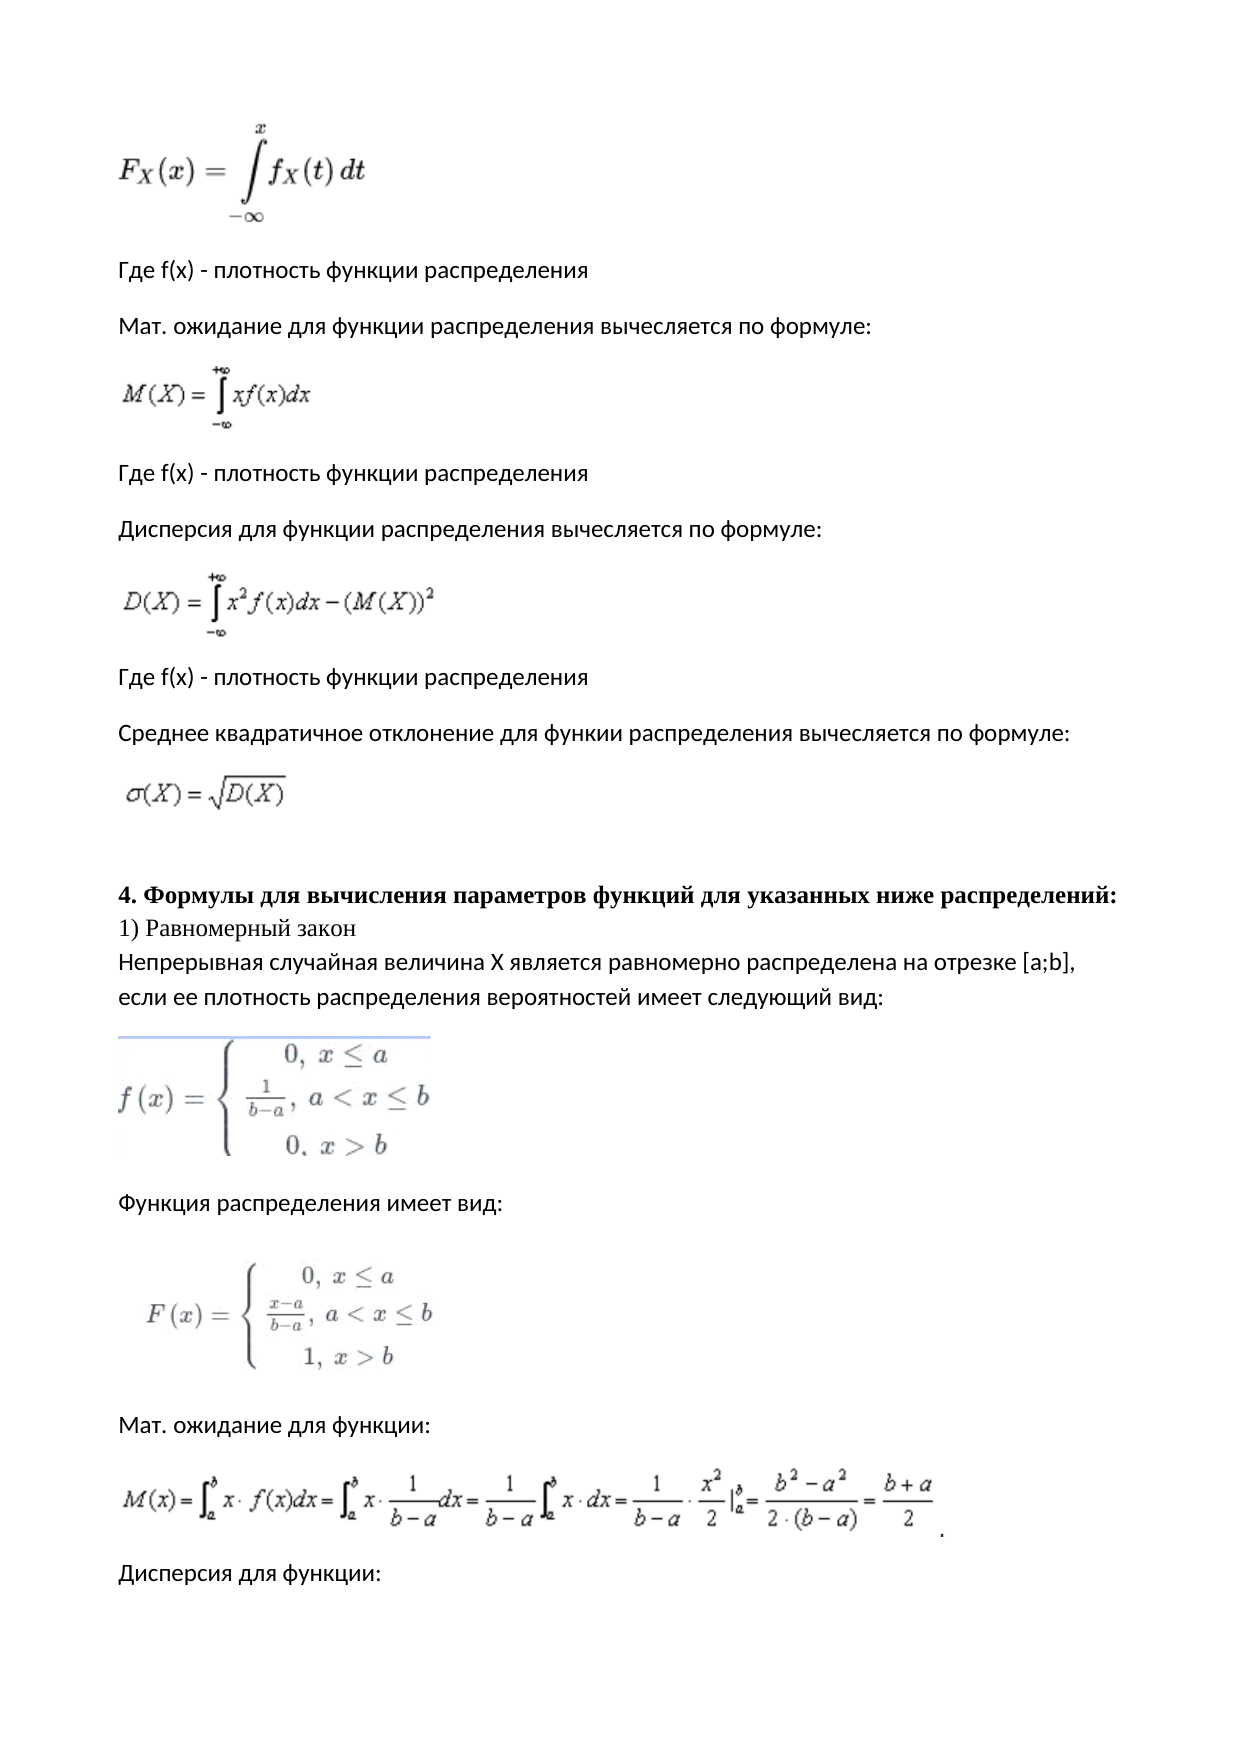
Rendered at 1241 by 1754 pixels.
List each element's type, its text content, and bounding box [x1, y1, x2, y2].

text Среднее квадратичное отклонение для функии распределения вычесляется по формуле: [118, 717, 1122, 748]
text Мат. ожидание для функции распределения вычесляется по формуле: [118, 310, 1122, 341]
text Где f(x) - плотность функции распределения [118, 254, 1122, 285]
text Где f(x) - плотность функции распределения [118, 457, 1122, 487]
text Мат. ожидание для функции: [118, 1409, 1122, 1439]
text 1) Равномерный закон [118, 913, 1122, 942]
text Непрерывная случайная величина Х является равномерно распределена на отрезке [a;b], если ее плотность распределения вероятностей имеет следующий вид: [118, 946, 1122, 1012]
text Дисперсия для функции распределения вычесляется по формуле: [118, 513, 1122, 543]
text Функция распределения имеет вид: [118, 1187, 1122, 1218]
text Дисперсия для функции: [118, 1557, 1122, 1588]
text Где f(x) - плотность функции распределения [118, 661, 1122, 692]
text 4. Формулы для вычисления параметров функций для указанных ниже распределений: [118, 880, 1122, 909]
